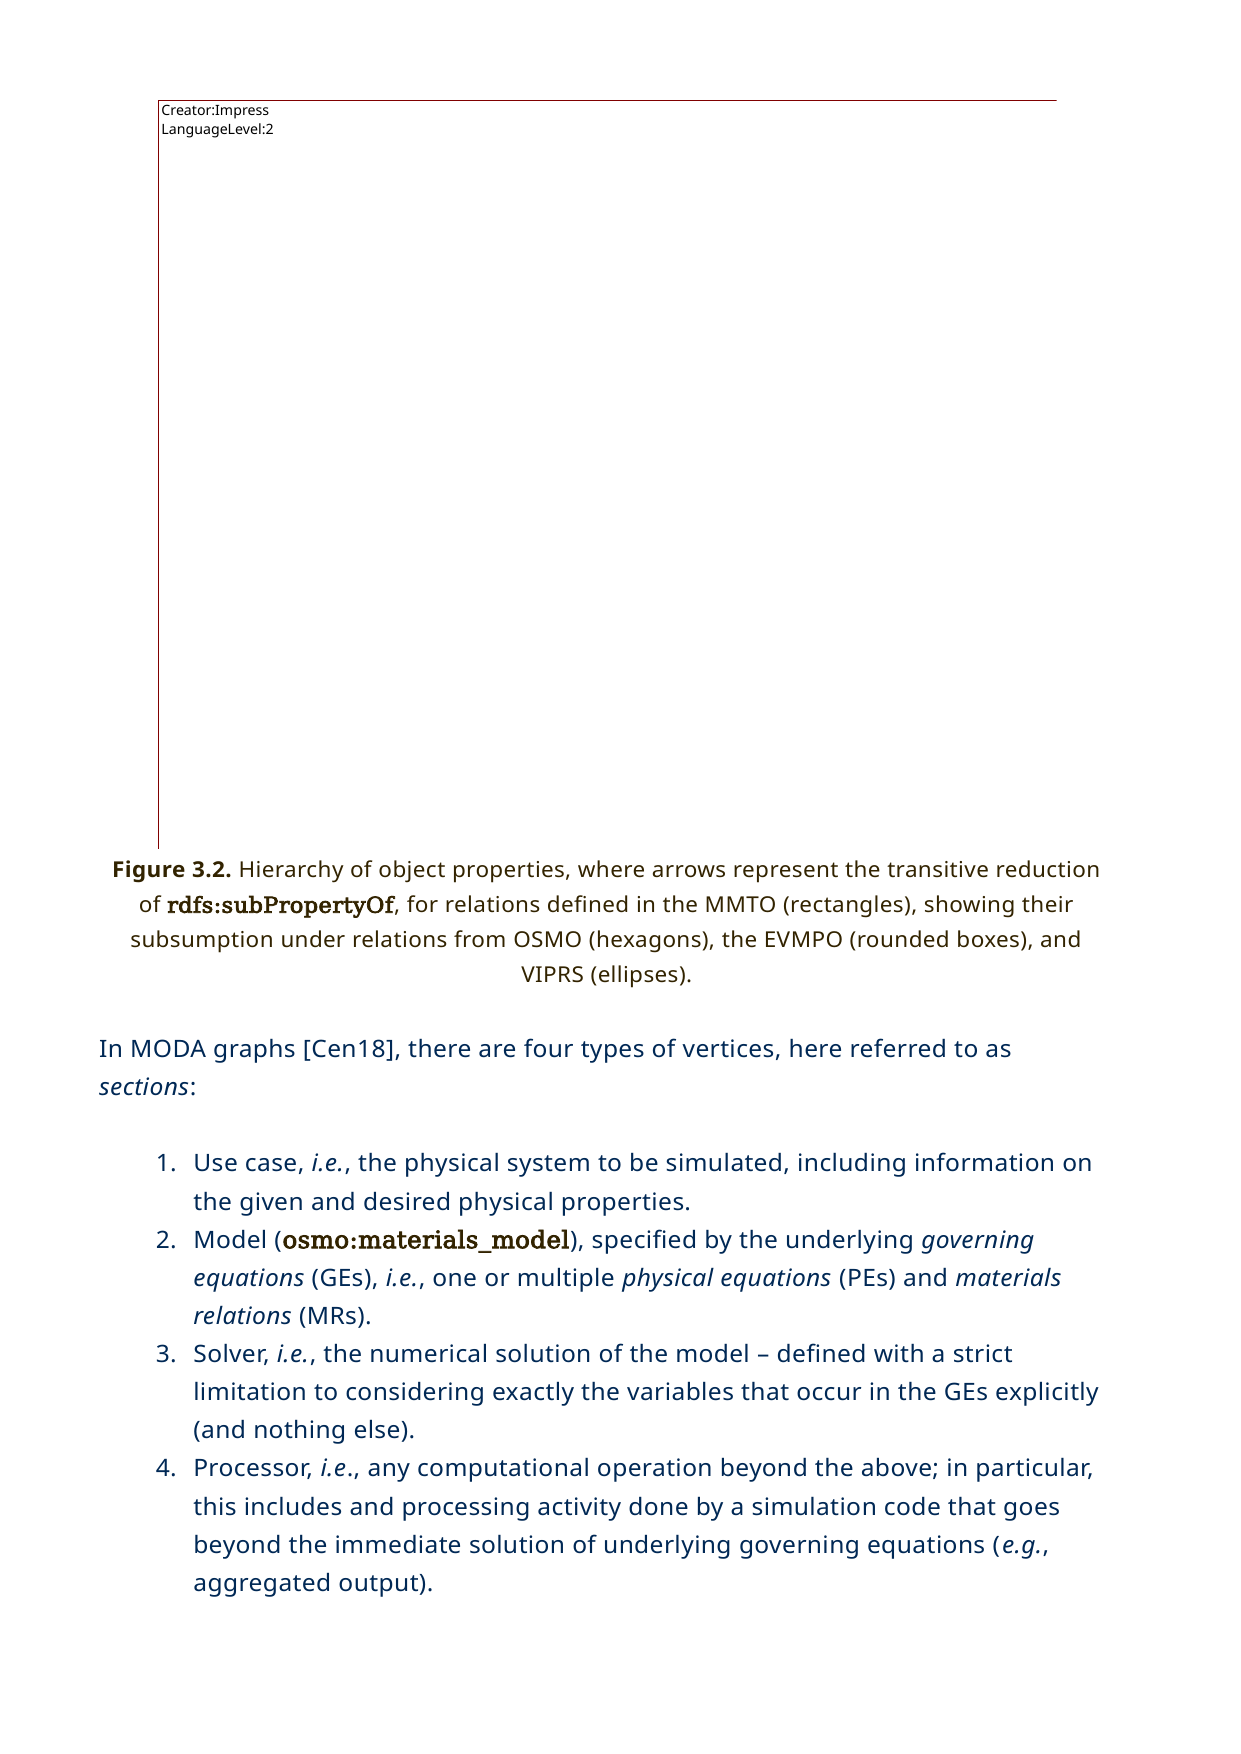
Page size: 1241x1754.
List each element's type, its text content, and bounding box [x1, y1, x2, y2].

list Solver, i.e., the numerical solution of the model – defined with a strict limitation to considering exactly the variables that occur in the GEs explicitly (and nothing else). [156, 1337, 1114, 1446]
text In MODA graphs [Cen18], there are four types of vertices, here referred to as sections: [99, 1032, 1114, 1102]
text Figure 3.2. Hierarchy of object properties, where arrows represent the transitive reduction of rdfs:subPropertyOf, for relations defined in the MMTO (rectangles), showing their subsumption under relations from OSMO (hexagons), the EVMPO (rounded boxes), and VIPRS (ellipses). [99, 854, 1114, 989]
list Use case, i.e., the physical system to be simulated, including information on the given and desired physical properties. [156, 1146, 1114, 1217]
list Processor, i.e., any computational operation beyond the above; in particular, this includes and processing activity done by a simulation code that goes beyond the immediate solution of underlying governing equations (e.g., aggregated output). [156, 1451, 1114, 1598]
list Model (osmo:materials_model), specified by the underlying governing equations (GEs), i.e., one or multiple physical equations (PEs) and materials relations (MRs). [156, 1222, 1114, 1331]
